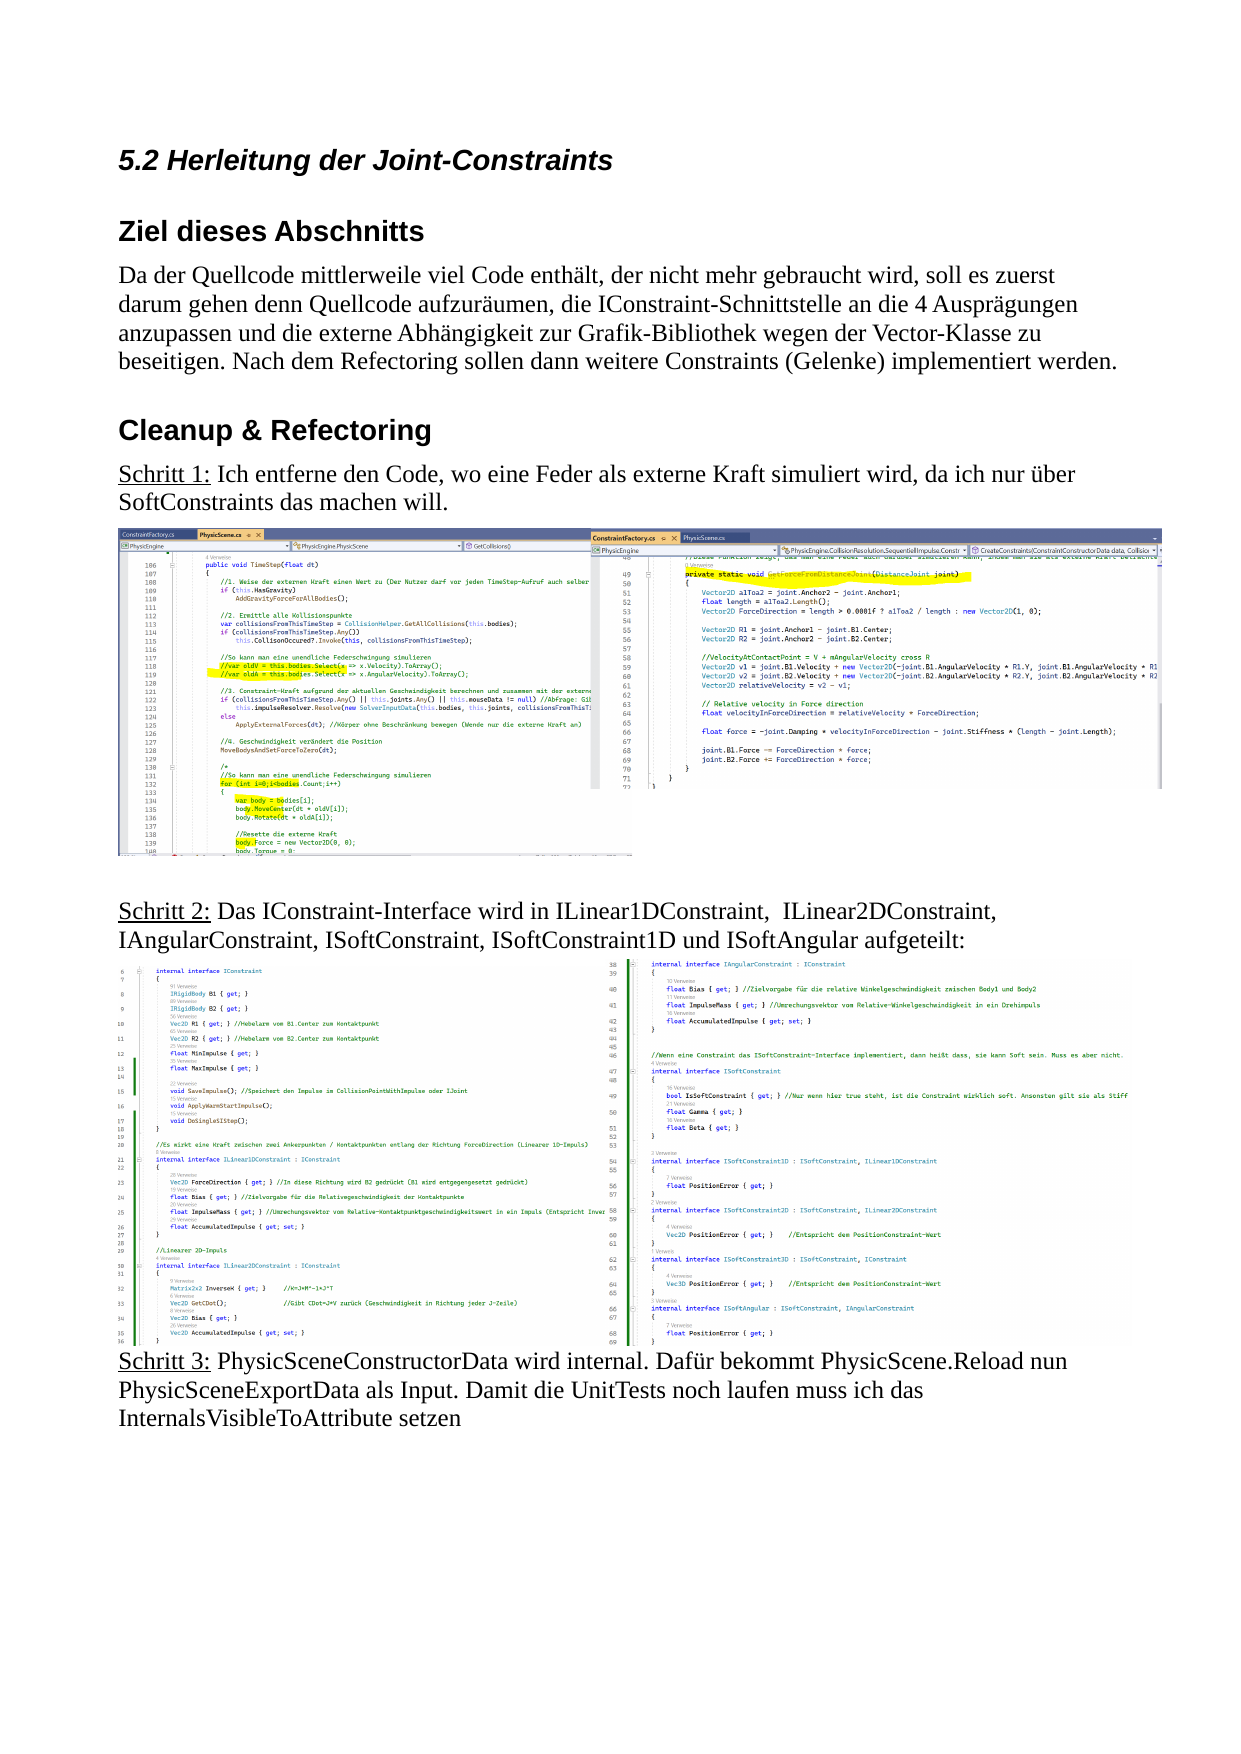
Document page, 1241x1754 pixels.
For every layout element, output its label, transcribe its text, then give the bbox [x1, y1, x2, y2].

subtitle 5.2 Herleitung der Joint-Constraints [118, 143, 1122, 177]
text Schritt 2: Das IConstraint-Interface wird in ILinear1DConstraint, ILinear2DConstraint, IAngularConstraint, ISoftConstraint, ISoftConstraint1D und ISoftAngular aufgeteilt: [118, 896, 1122, 954]
text Da der Quellcode mittlerweile viel Code enthält, der nicht mehr gebraucht wird, soll es zuerst darum gehen denn Quellcode aufzuräumen, die IConstraint-Schnittstelle an die 4 Ausprägungen anzupassen und die externe Abhängigkeit zur Grafik-Bibliothek wegen der Vector-Klasse zu beseitigen. Nach dem Refectoring sollen dann weitere Constraints (Gelenke) implementiert werden. [118, 260, 1122, 375]
text Schritt 3: PhysicSceneConstructorData wird internal. Dafür bekommt PhysicScene.Reload nun PhysicSceneExportData als Input. Damit die UnitTests noch laufen muss ich das InternalsVisibleToAttribute setzen [118, 1346, 1122, 1432]
picture [118, 528, 1162, 856]
text Schritt 1: Ich entferne den Code, wo eine Feder als externe Kraft simuliert wird, da ich nur über SoftConstraints das machen will. [118, 459, 1122, 516]
subtitle Ziel dieses Abschnitts [118, 214, 1122, 248]
subtitle Cleanup & Refectoring [118, 413, 1122, 446]
picture [118, 959, 1132, 1346]
